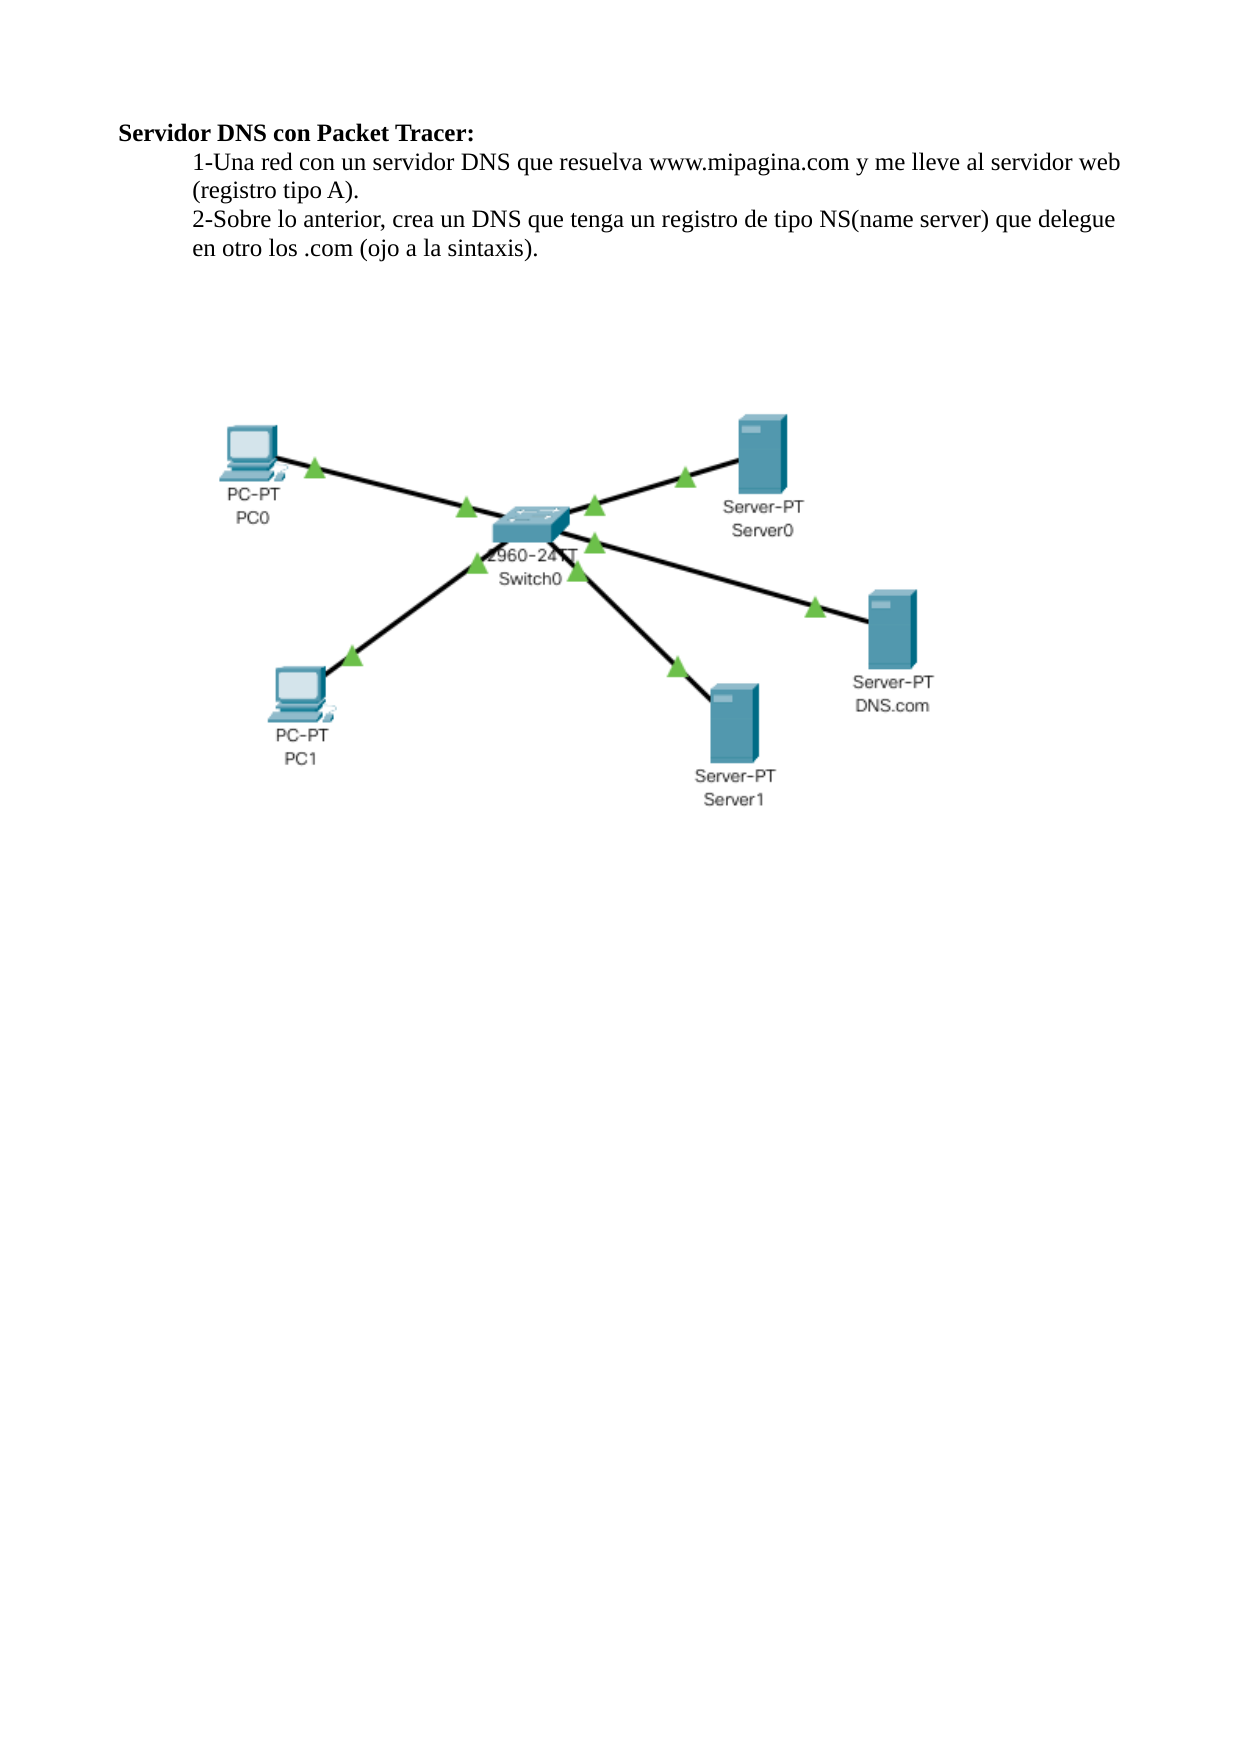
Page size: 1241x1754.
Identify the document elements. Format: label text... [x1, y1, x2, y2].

text 2-Sobre lo anterior, crea un DNS que tenga un registro de tipo NS(name server) que delegue en otro los .com (ojo a la sintaxis). [118, 204, 1122, 262]
picture [118, 283, 1094, 945]
text 1-Una red con un servidor DNS que resuelva www.mipagina.com y me lleve al servidor web (registro tipo A). [118, 147, 1122, 204]
text Servidor DNS con Packet Tracer: [118, 118, 1122, 147]
